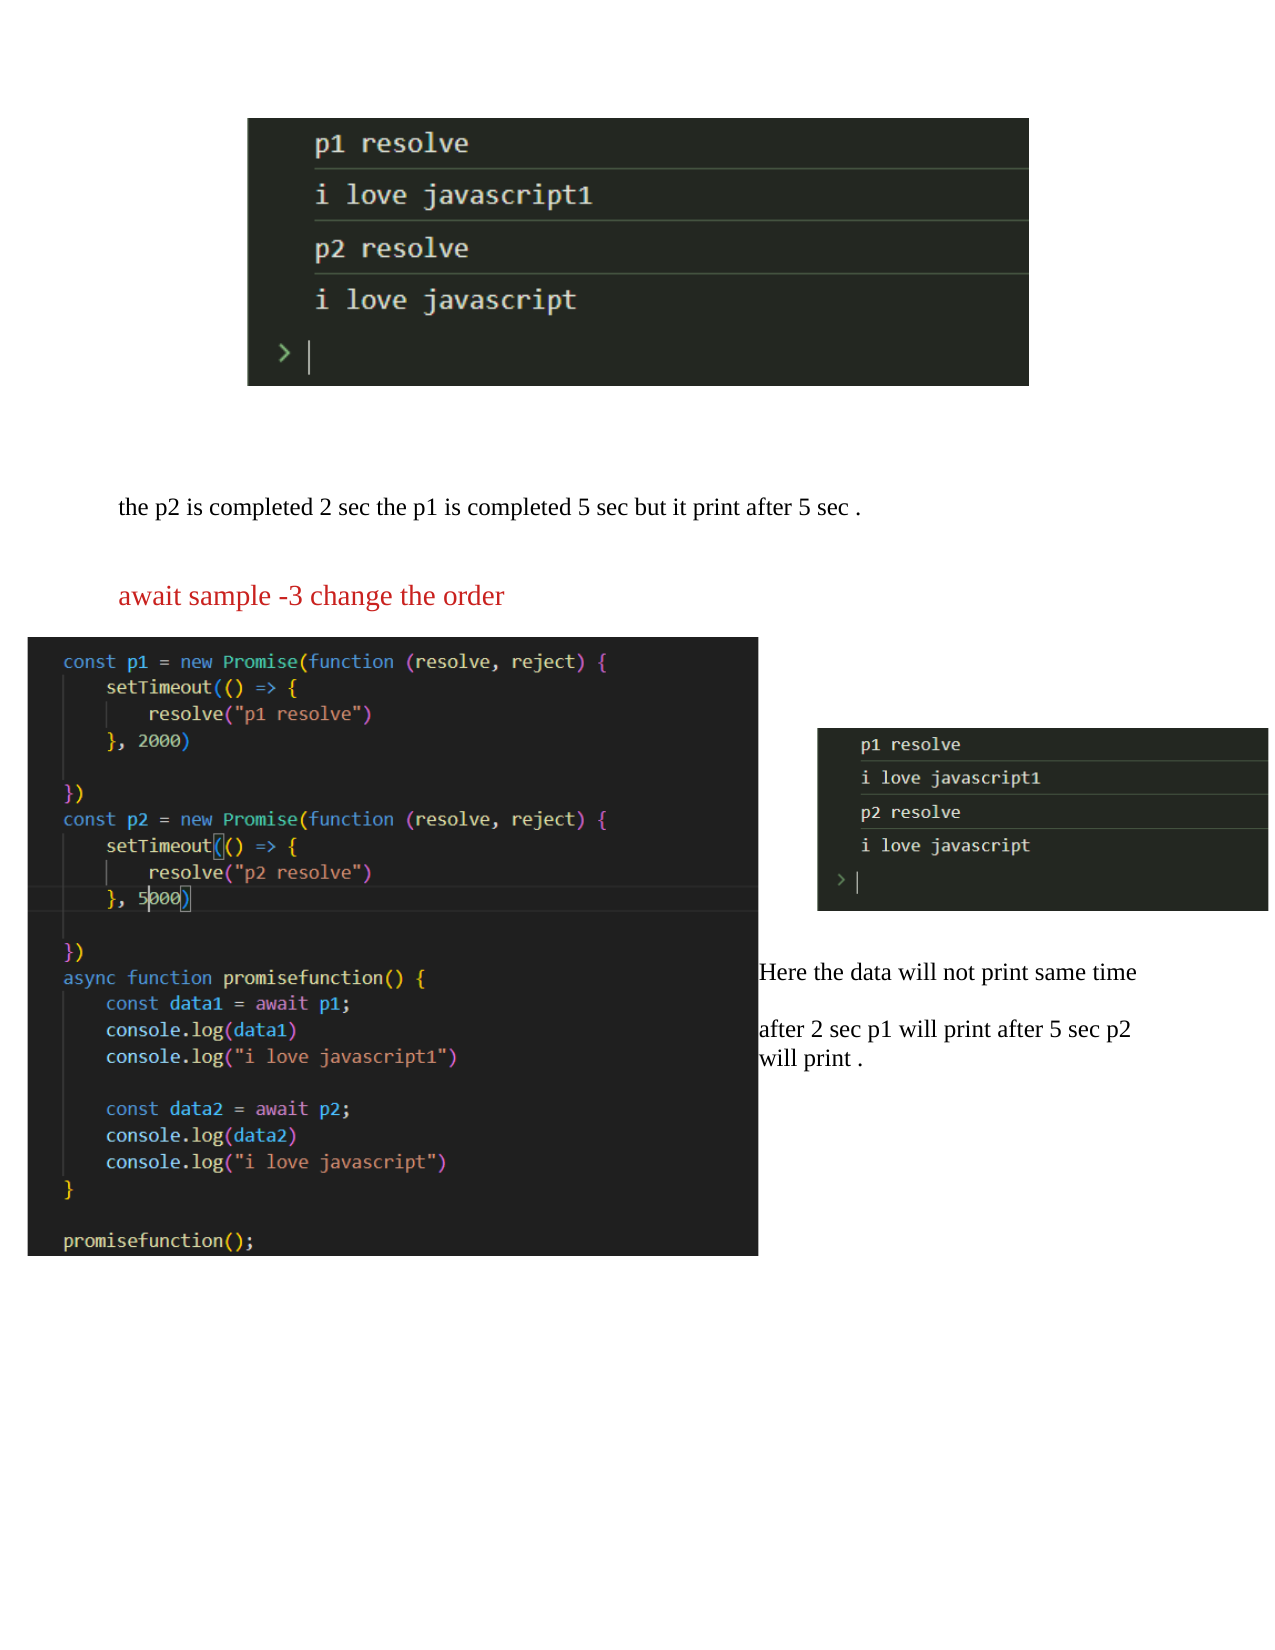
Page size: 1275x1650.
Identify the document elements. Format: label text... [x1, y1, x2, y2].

picture [246, 118, 1029, 386]
text the p2 is completed 2 sec the p1 is completed 5 sec but it print after 5 sec . [118, 118, 1157, 521]
picture [790, 728, 1269, 911]
text await sample -3 change the order Here the data will not print same time [118, 578, 1157, 985]
picture [27, 637, 759, 1256]
text after 2 sec p1 will print after 5 sec p2 will print . [759, 1014, 1157, 1072]
